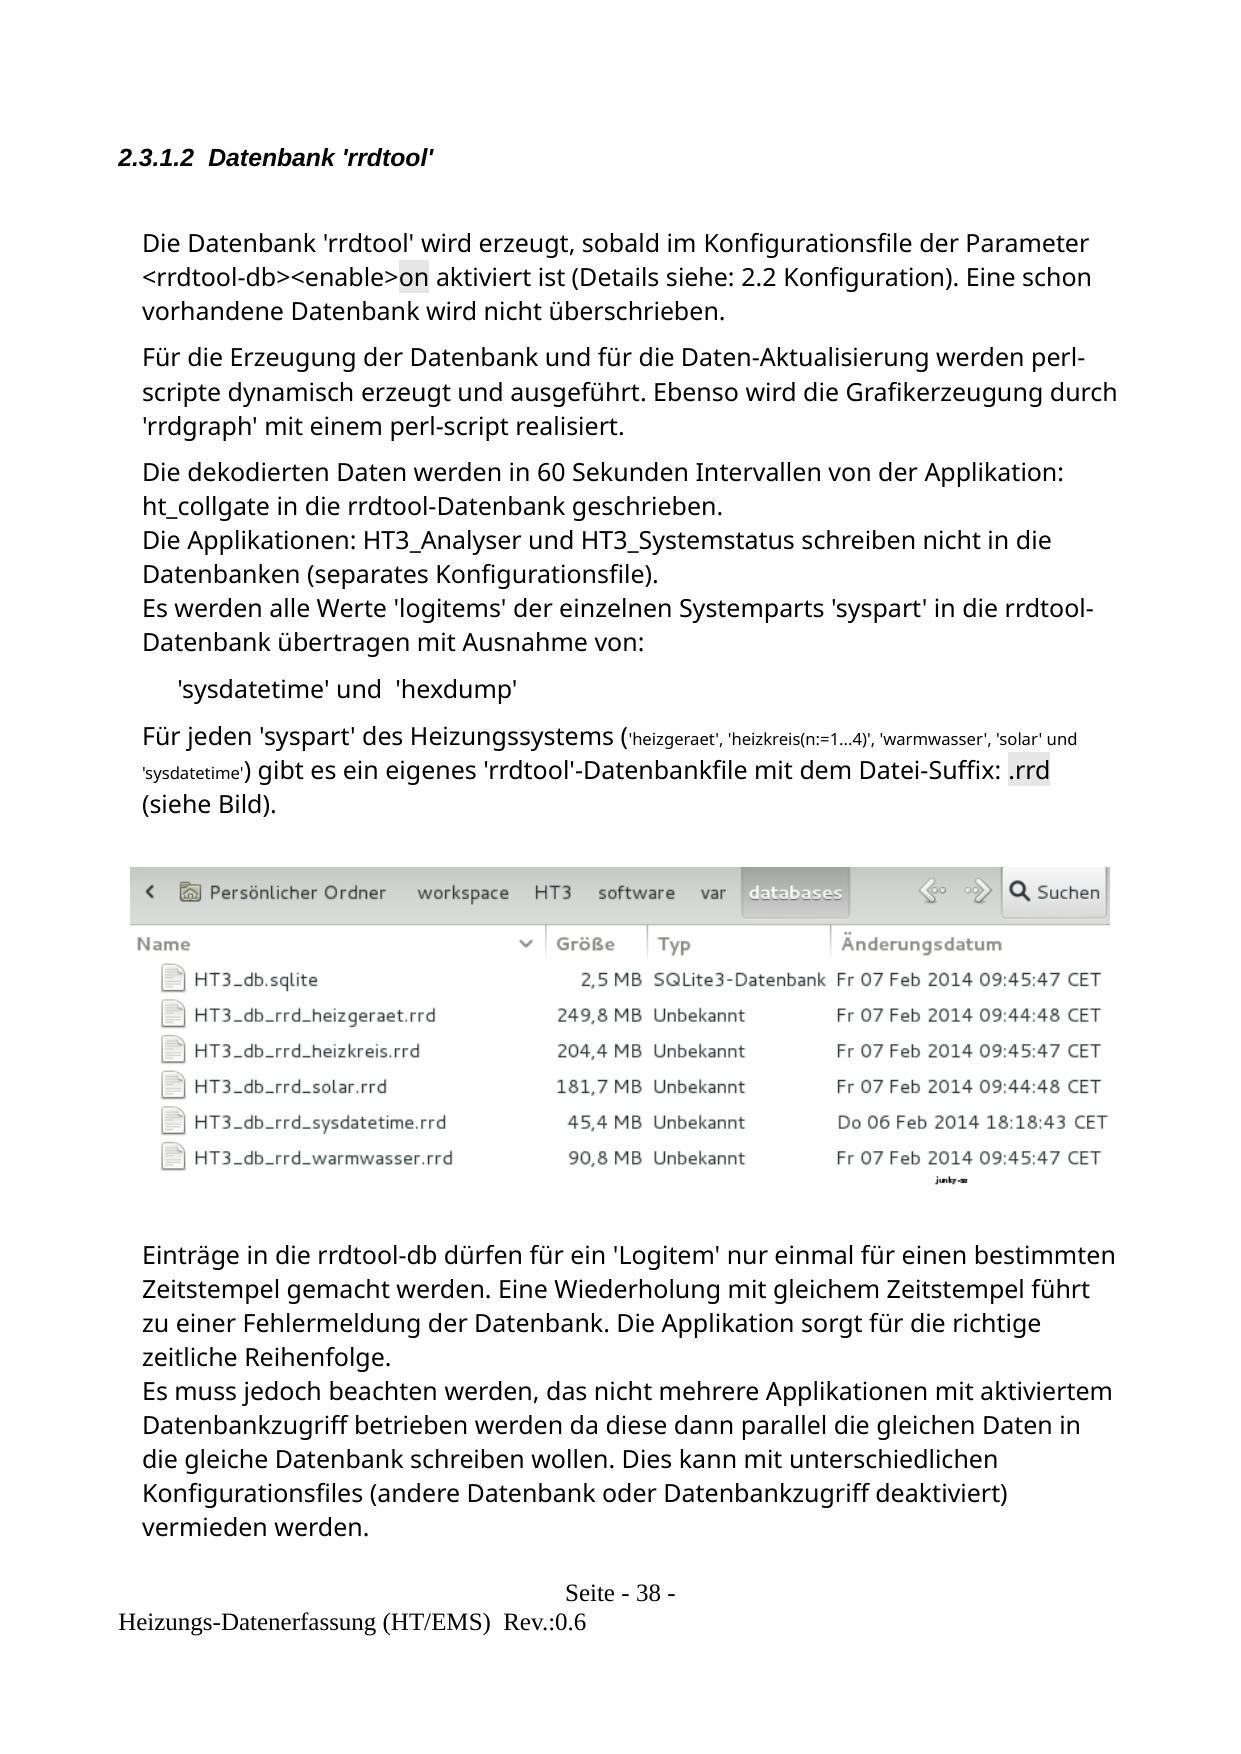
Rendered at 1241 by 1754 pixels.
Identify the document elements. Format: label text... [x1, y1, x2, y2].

subtitle Datenbank 'rrdtool' [118, 143, 1122, 172]
text Die Datenbank 'rrdtool' wird erzeugt, sobald im Konfigurationsfile der Parameter <rrdtool-db><enable>on aktiviert ist (Details siehe: 2.2 Konfiguration). Eine schon vorhandene Datenbank wird nicht überschrieben. [142, 225, 1122, 328]
text 'sysdatetime' und 'hexdump' [142, 672, 1122, 706]
text Einträge in die rrdtool-db dürfen für ein 'Logitem' nur einmal für einen bestimmten Zeitstempel gemacht werden. Eine Wiederholung mit gleichem Zeitstempel führt zu einer Fehlermeldung der Datenbank. Die Applikation sorgt für die richtige zeitliche Reihenfolge. Es muss jedoch beachten werden, das nicht mehrere Applikationen mit aktiviertem Datenbankzugriff betrieben werden da diese dann parallel die gleichen Daten in die gleiche Datenbank schreiben wollen. Dies kann mit unterschiedlichen Konfigurationsfiles (andere Datenbank oder Datenbankzugriff deaktiviert) vermieden werden. [142, 1238, 1122, 1544]
text Für die Erzeugung der Datenbank und für die Daten-Aktualisierung werden perl-scripte dynamisch erzeugt und ausgeführt. Ebenso wird die Grafikerzeugung durch 'rrdgraph' mit einem perl-script realisiert. [142, 340, 1122, 442]
text Für jeden 'syspart' des Heizungssystems ('heizgeraet', 'heizkreis(n:=1...4)', 'warmwasser', 'solar' und 'sysdatetime') gibt es ein eigenes 'rrdtool'-Datenbankfile mit dem Datei-Suffix: .rrd (siehe Bild). [142, 718, 1122, 854]
picture [130, 867, 1111, 1191]
text Die dekodierten Daten werden in 60 Sekunden Intervallen von der Applikation: ht_collgate in die rrdtool-Datenbank geschrieben. Die Applikationen: HT3_Analyser und HT3_Systemstatus schreiben nicht in die Datenbanken (separates Konfigurationsfile). Es werden alle Werte 'logitems' der einzelnen Systemparts 'syspart' in die rrdtool-Datenbank übertragen mit Ausnahme von: [142, 455, 1122, 659]
